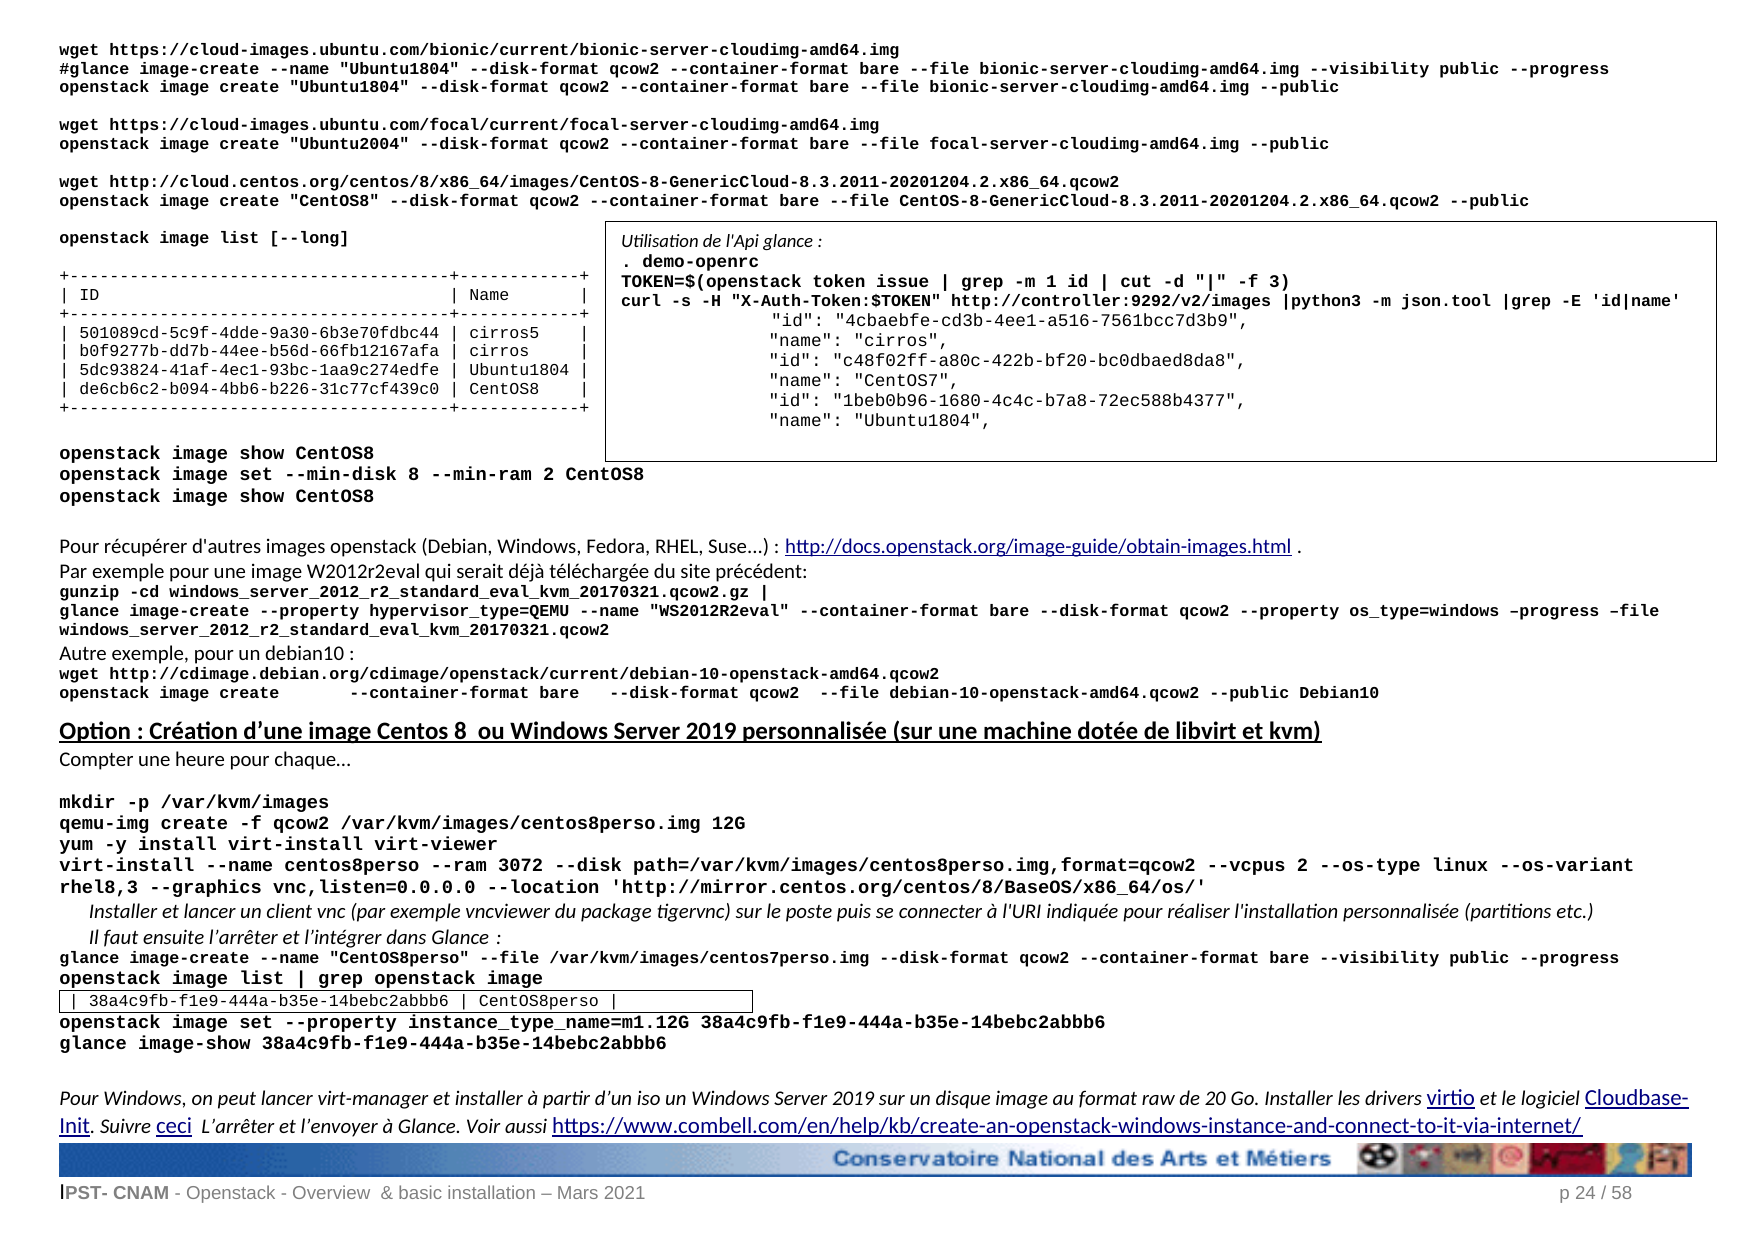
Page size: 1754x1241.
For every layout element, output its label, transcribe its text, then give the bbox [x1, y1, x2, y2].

text glance image-show 38a4c9fb-f1e9-444a-b35e-14bebc2abbb6 [59, 1034, 1695, 1055]
text Il faut ensuite l’arrêter et l’intégrer dans Glance : [89, 924, 1695, 949]
text openstack image list | grep openstack image [59, 968, 1695, 990]
text "id": "4cbaebfe-cd3b-4ee1-a516-7561bcc7d3b9", [621, 311, 1701, 332]
text | b0f9277b-dd7b-44ee-b56d-66fb12167afa | cirros | [59, 343, 605, 362]
text | 38a4c9fb-f1e9-444a-b35e-14bebc2abbb6 | CentOS8perso | [60, 991, 752, 1012]
text | 5dc93824-41af-4ec1-93bc-1aa9c274edfe | Ubuntu1804 | [59, 362, 605, 381]
text yum -y install virt-install virt-viewer [59, 835, 1695, 856]
text #glance image-create --name "Ubuntu1804" --disk-format qcow2 --container-format bare --file bionic-server-cloudimg-amd64.img --visibility public --progress [59, 60, 1695, 79]
text openstack image create "Ubuntu2004" --disk-format qcow2 --container-format bare --file focal-server-cloudimg-amd64.img --public [59, 136, 1695, 154]
text openstack image show CentOS8 [59, 444, 1695, 465]
text Par exemple pour une image W2012r2eval qui serait déjà téléchargée du site précédent: [59, 558, 1695, 584]
text openstack image set --property instance_type_name=m1.12G 38a4c9fb-f1e9-444a-b35e-14bebc2abbb6 [59, 1013, 1695, 1034]
text +--------------------------------------+------------+ [59, 268, 605, 286]
text "id": "1beb0b96-1680-4c4c-b7a8-72ec588b4377", [694, 392, 1701, 412]
text "name": "Ubuntu1804", [694, 412, 1701, 432]
text wget https://cloud-images.ubuntu.com/focal/current/focal-server-cloudimg-amd64.img [59, 117, 1695, 136]
text wget http://cloud.centos.org/centos/8/x86_64/images/CentOS-8-GenericCloud-8.3.2011-20201204.2.x86_64.qcow2 [59, 173, 1695, 192]
text openstack image list [--long] [59, 230, 605, 249]
text Pour Windows, on peut lancer virt-manager et installer à partir d’un iso un Windows Server 2019 sur un disque image au format raw de 20 Go. Installer les drivers virtio et le logiciel Cloudbase-Init. Suivre ceci L’arrêter et l’envoyer à Glance. Voir aussi https://www.combell.com/en/help/kb/create-an-openstack-windows-instance-and-connect-to-it-via-internet/ [59, 1083, 1695, 1139]
text +--------------------------------------+------------+ [59, 399, 605, 418]
text virt-install --name centos8perso --ram 3072 --disk path=/var/kvm/images/centos8perso.img,format=qcow2 --vcpus 2 --os-type linux --os-variant rhel8,3 --graphics vnc,listen=0.0.0.0 --location 'http://mirror.centos.org/centos/8/BaseOS/x86_64/os/' [59, 856, 1695, 899]
text "name": "CentOS7", [694, 372, 1701, 392]
text Utilisation de l'Api glance : [621, 229, 1701, 252]
text . demo-openrc [621, 252, 1701, 272]
text Compter une heure pour chaque… [59, 746, 1695, 771]
text openstack image create --container-format bare --disk-format qcow2 --file debian-10-openstack-amd64.qcow2 --public Debian10 [59, 685, 1695, 703]
text openstack image show CentOS8 [59, 486, 1695, 508]
text mkdir -p /var/kvm/images [59, 792, 1695, 814]
text wget http://cdimage.debian.org/cdimage/openstack/current/debian-10-openstack-amd64.qcow2 [59, 666, 1695, 685]
text | ID | Name | [59, 286, 605, 305]
text openstack image set --min-disk 8 --min-ram 2 CentOS8 [59, 465, 1695, 486]
text "id": "c48f02ff-a80c-422b-bf20-bc0dbaed8da8", [694, 352, 1701, 372]
text +--------------------------------------+------------+ [59, 305, 605, 324]
text Installer et lancer un client vnc (par exemple vncviewer du package tigervnc) sur le poste puis se connecter à l'URI indiquée pour réaliser l'installation personnalisée (partitions etc.) [89, 899, 1695, 924]
text openstack image create "CentOS8" --disk-format qcow2 --container-format bare --file CentOS-8-GenericCloud-8.3.2011-20201204.2.x86_64.qcow2 --public [59, 192, 1695, 211]
text wget https://cloud-images.ubuntu.com/bionic/current/bionic-server-cloudimg-amd64.img [59, 41, 1695, 60]
text Pour récupérer d'autres images openstack (Debian, Windows, Fedora, RHEL, Suse...) : http://docs.openstack.org/image-guide/obtain-images.html . [59, 533, 1695, 558]
text gunzip -cd windows_server_2012_r2_standard_eval_kvm_20170321.qcow2.gz | [59, 584, 1695, 603]
text glance image-create --name "CentOS8perso" --file /var/kvm/images/centos7perso.img --disk-format qcow2 --container-format bare --visibility public --progress [59, 949, 1695, 968]
text Autre exemple, pour un debian10 : [59, 640, 1695, 666]
text glance image-create --property hypervisor_type=QEMU --name "WS2012R2eval" --container-format bare --disk-format qcow2 --property os_type=windows –progress –file windows_server_2012_r2_standard_eval_kvm_20170321.qcow2 [59, 603, 1695, 640]
text curl -s -H "X-Auth-Token:$TOKEN" http://controller:9292/v2/images |python3 -m json.tool |grep -E 'id|name' [621, 293, 1701, 311]
text Option : Création d’une image Centos 8 ou Windows Server 2019 personnalisée (sur une machine dotée de libvirt et kvm) [59, 715, 1695, 746]
text | de6cb6c2-b094-4bb6-b226-31c77cf439c0 | CentOS8 | [59, 381, 605, 399]
text openstack image create "Ubuntu1804" --disk-format qcow2 --container-format bare --file bionic-server-cloudimg-amd64.img --public [59, 79, 1695, 98]
text | 501089cd-5c9f-4dde-9a30-6b3e70fdbc44 | cirros5 | [59, 324, 605, 343]
text "name": "cirros", [694, 332, 1701, 352]
text qemu-img create -f qcow2 /var/kvm/images/centos8perso.img 12G [59, 814, 1695, 835]
text TOKEN=$(openstack token issue | grep -m 1 id | cut -d "|" -f 3) [621, 272, 1701, 293]
